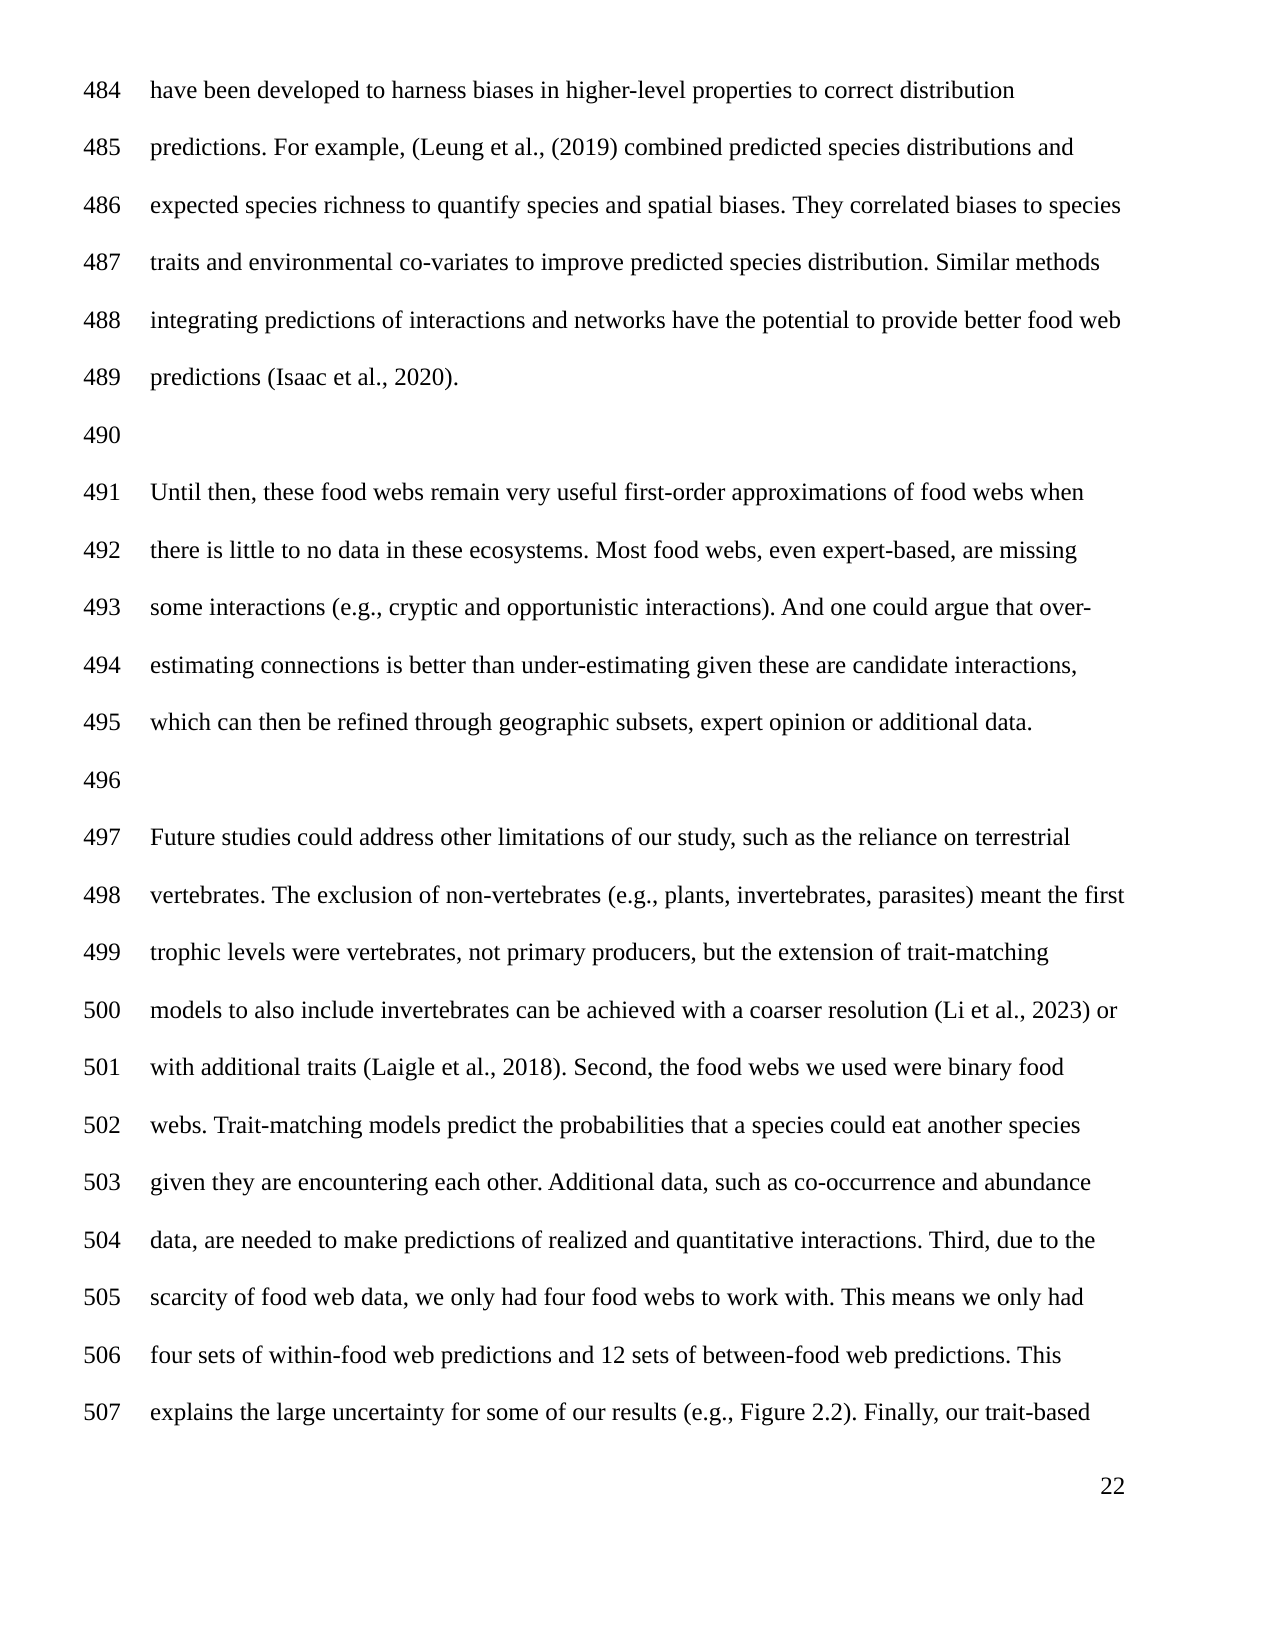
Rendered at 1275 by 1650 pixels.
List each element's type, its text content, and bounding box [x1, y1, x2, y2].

text Until then, these food webs remain very useful first-order approximations of food webs when there is little to no data in these ecosystems. Most food webs, even expert-based, are missing some interactions (e.g., cryptic and opportunistic interactions). And one could argue that over-estimating connections is better than under-estimating given these are candidate interactions, which can then be refined through geographic subsets, expert opinion or additional data. [150, 477, 1125, 736]
text Future studies could address other limitations of our study, such as the reliance on terrestrial vertebrates. The exclusion of non-vertebrates (e.g., plants, invertebrates, parasites) meant the first trophic levels were vertebrates, not primary producers, but the extension of trait-matching models to also include invertebrates can be achieved with a coarser resolution (Li et al., 2023) or with additional traits (Laigle et al., 2018). Second, the food webs we used were binary food webs. Trait-matching models predict the probabilities that a species could eat another species given they are encountering each other. Additional data, such as co-occurrence and abundance data, are needed to make predictions of realized and quantitative interactions. Third, due to the scarcity of food web data, we only had four food webs to work with. This means we only had four sets of within-food web predictions and 12 sets of between-food web predictions. This explains the large uncertainty for some of our results (e.g., Figure 2.2). Finally, our trait-based [150, 822, 1125, 1426]
text have been developed to harness biases in higher-level properties to correct distribution predictions. For example, (Leung et al., (2019) combined predicted species distributions and expected species richness to quantify species and spatial biases. They correlated biases to species traits and environmental co-variates to improve predicted species distribution. Similar methods integrating predictions of interactions and networks have the potential to provide better food web predictions (Isaac et al., 2020). [150, 75, 1125, 391]
